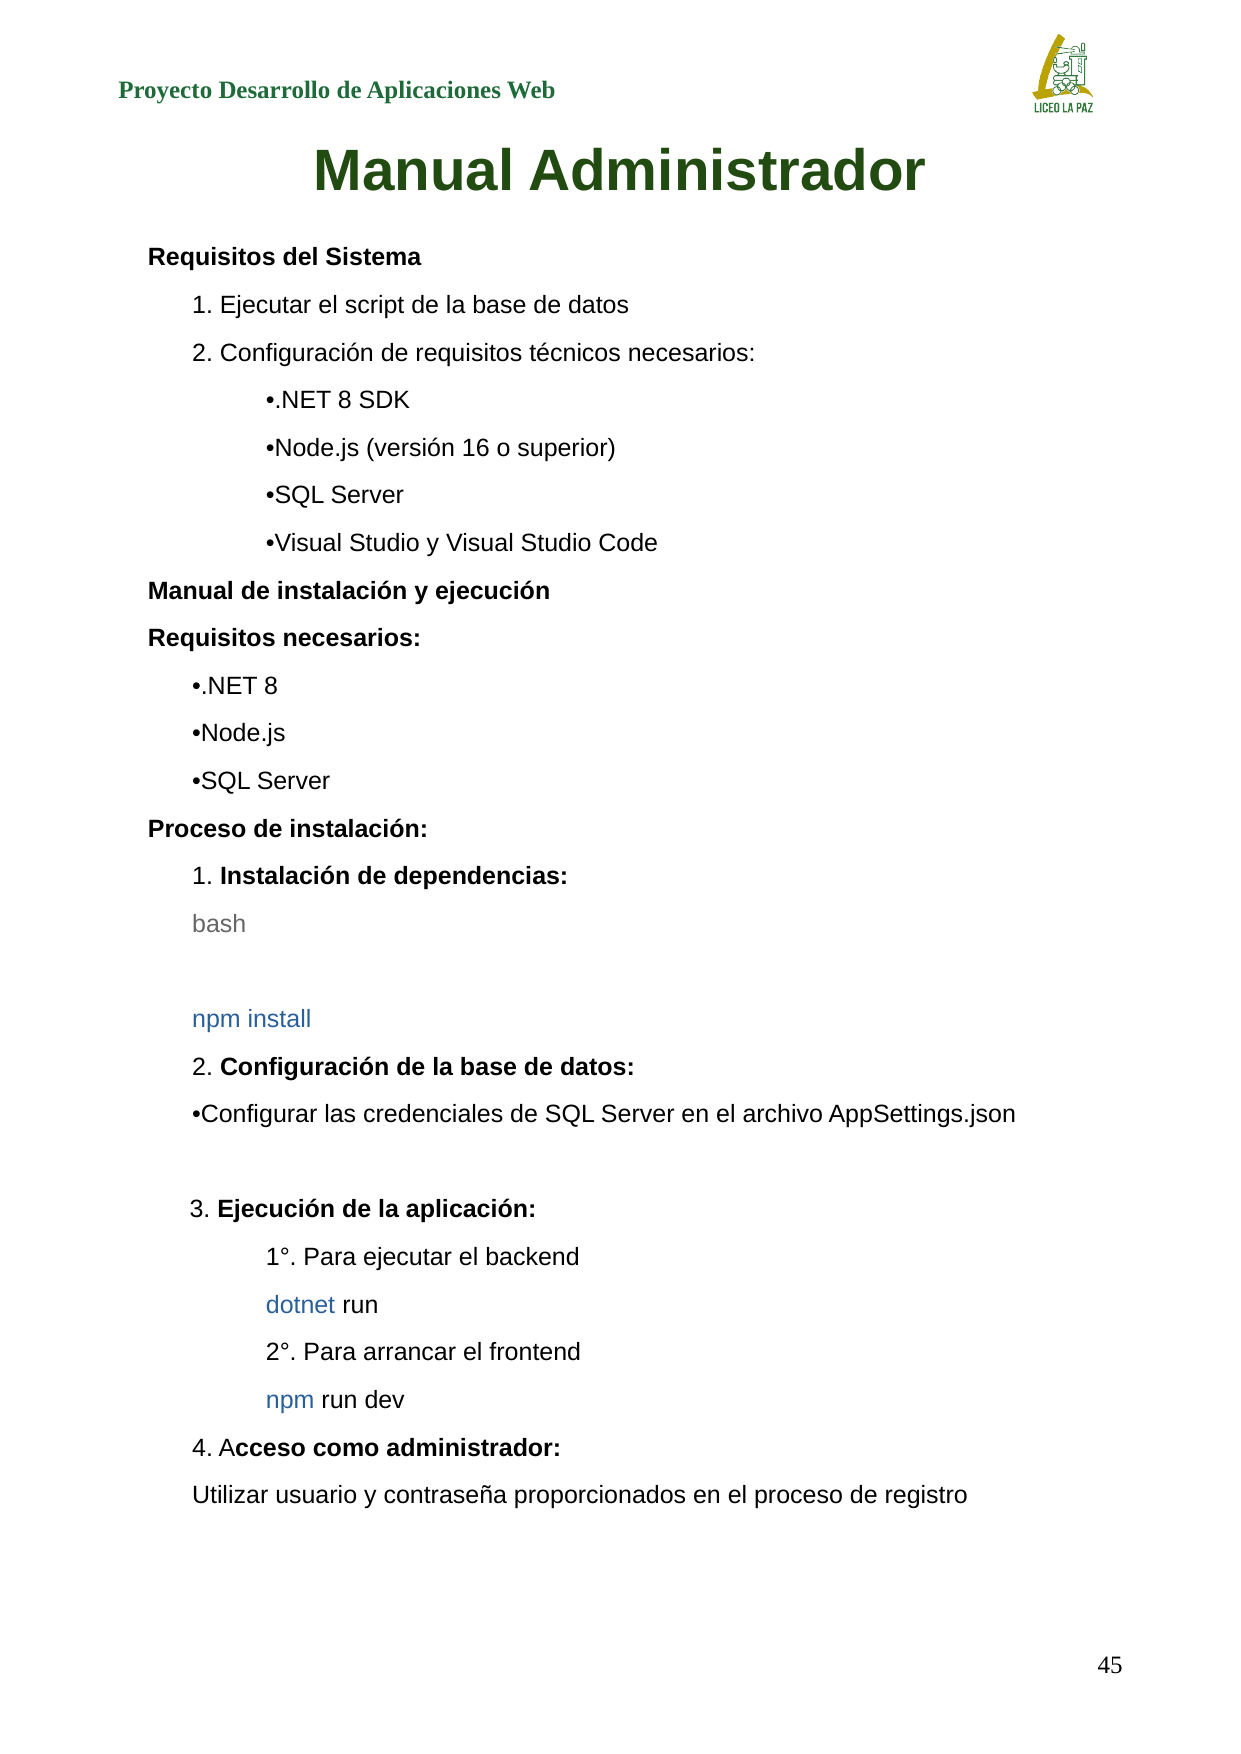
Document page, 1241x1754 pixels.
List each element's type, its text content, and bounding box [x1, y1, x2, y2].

text dotnet run [118, 1290, 1122, 1318]
text npm install [118, 1004, 1122, 1033]
text 1°. Para ejecutar el backend [118, 1242, 1122, 1271]
text 1. Ejecutar el script de la base de datos [118, 290, 1122, 319]
text •Visual Studio y Visual Studio Code [118, 528, 1122, 557]
text •SQL Server [118, 480, 1122, 509]
picture [1025, 26, 1100, 121]
text Proceso de instalación: [118, 814, 1122, 842]
text •SQL Server [118, 766, 1122, 795]
text Manual de instalación y ejecución [118, 576, 1122, 604]
subtitle Manual Administrador [118, 136, 1122, 203]
text •Node.js [118, 718, 1122, 747]
text 3. Ejecución de la aplicación: [118, 1194, 1122, 1223]
text 2°. Para arrancar el frontend [118, 1337, 1122, 1366]
text Requisitos del Sistema [118, 242, 1122, 271]
text 1. Instalación de dependencias: [118, 861, 1122, 890]
text bash [118, 909, 1122, 938]
text •.NET 8 SDK [118, 385, 1122, 414]
text Utilizar usuario y contraseña proporcionados en el proceso de registro [118, 1480, 1122, 1509]
text 4. Acceso como administrador: [118, 1432, 1122, 1461]
text 2. Configuración de la base de datos: [118, 1052, 1122, 1080]
text •Node.js (versión 16 o superior) [118, 433, 1122, 462]
text npm run dev [118, 1385, 1122, 1414]
text •.NET 8 [118, 671, 1122, 699]
text 2. Configuración de requisitos técnicos necesarios: [118, 338, 1122, 366]
text Requisitos necesarios: [118, 623, 1122, 652]
text •Configurar las credenciales de SQL Server en el archivo AppSettings.json [118, 1099, 1122, 1128]
